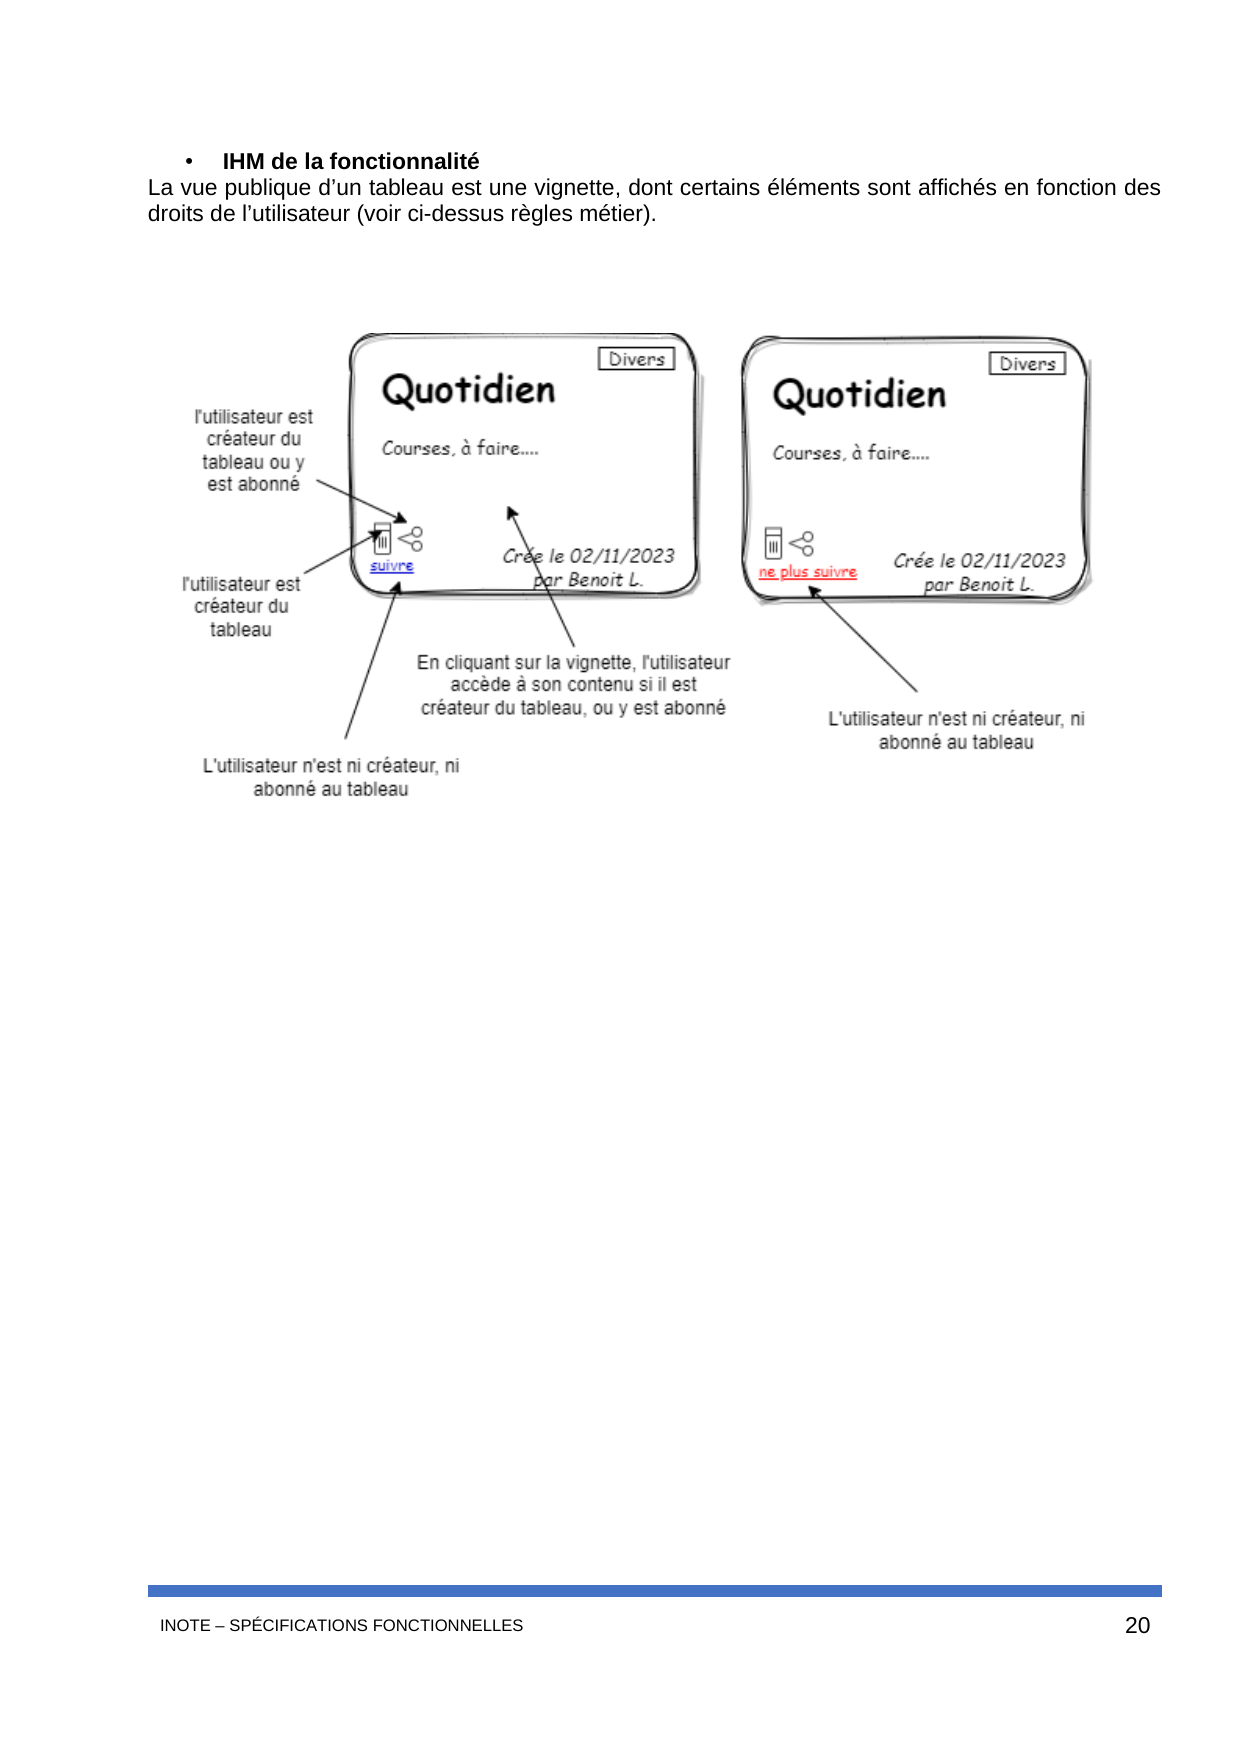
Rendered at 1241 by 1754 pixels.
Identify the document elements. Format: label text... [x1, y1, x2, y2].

text La vue publique d’un tableau est une vignette, dont certains éléments sont affichés en fonction des droits de l’utilisateur (voir ci-dessus règles métier). [148, 174, 1162, 227]
picture [171, 333, 1117, 818]
list IHM de la fonctionnalité [185, 148, 1162, 174]
